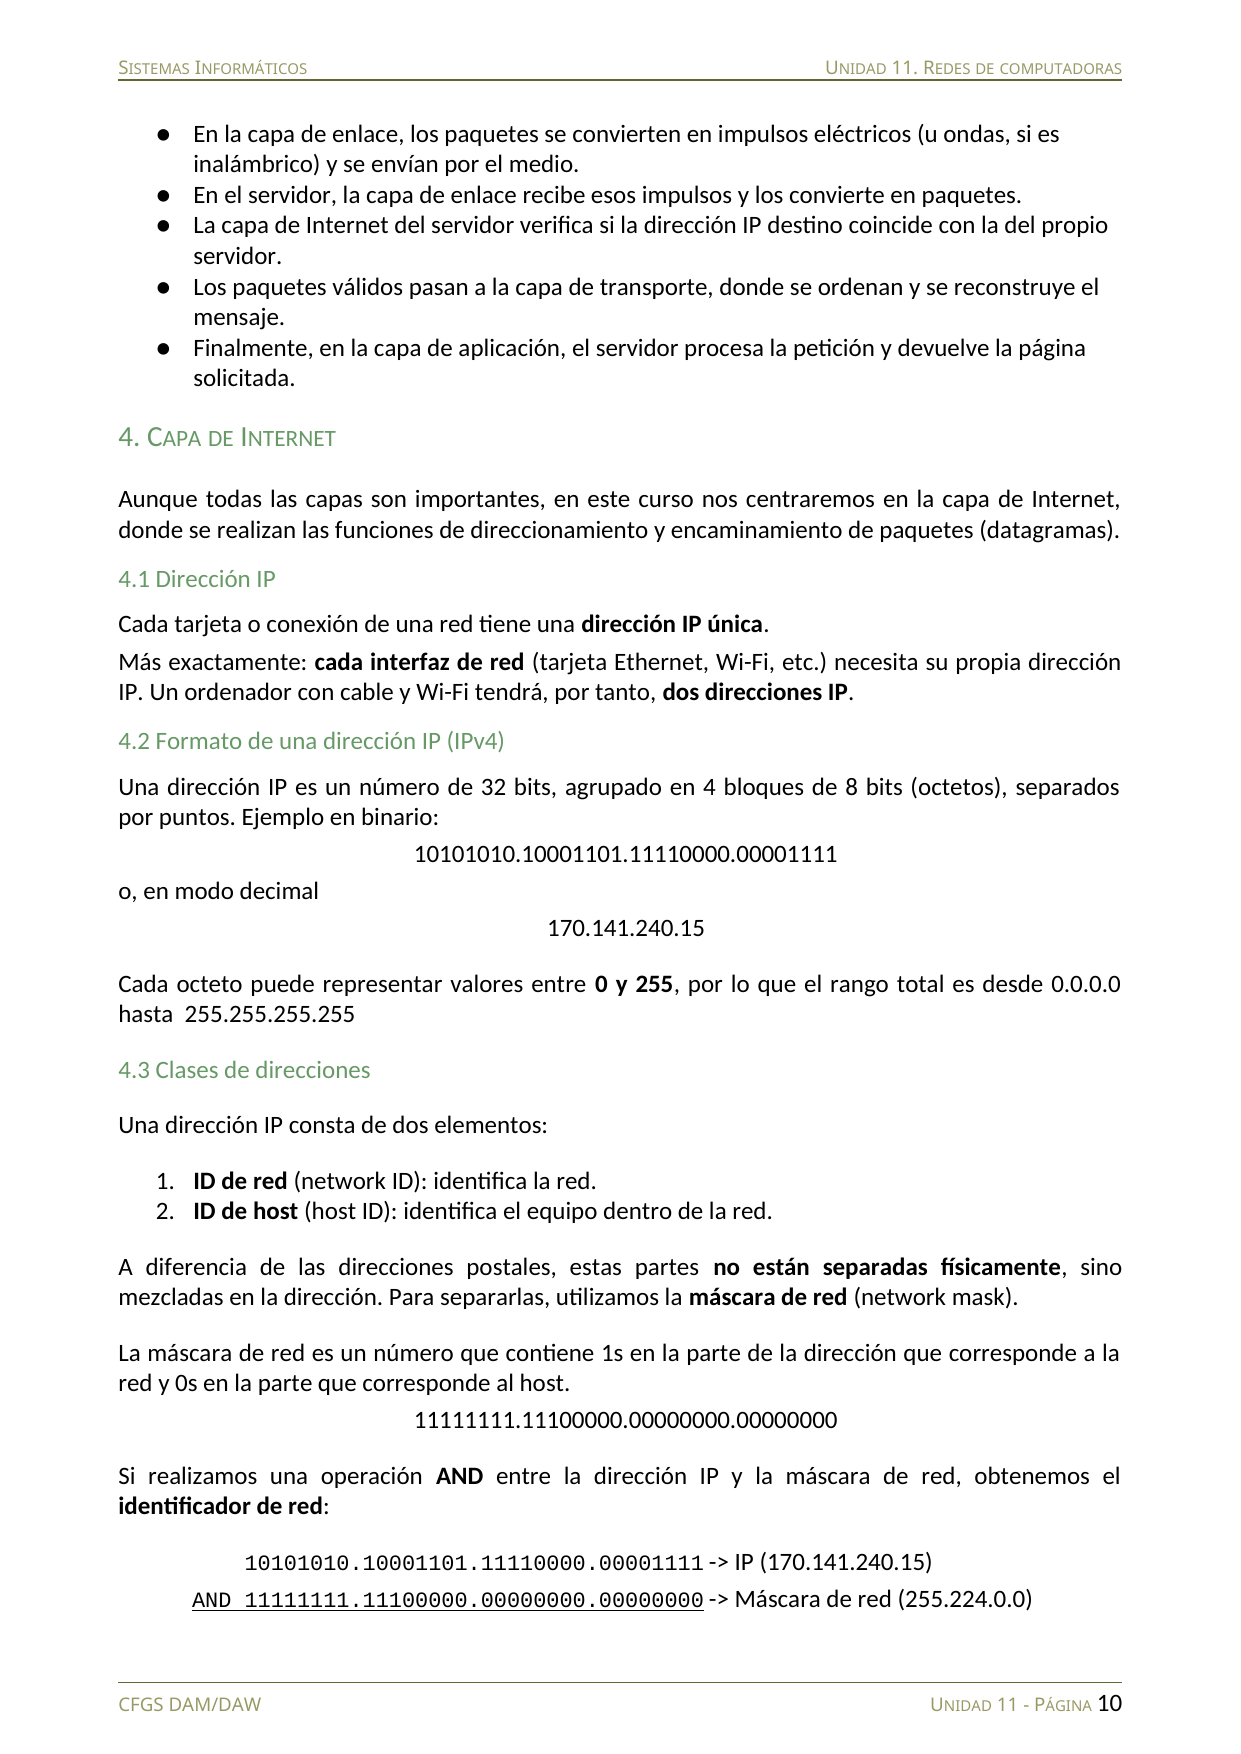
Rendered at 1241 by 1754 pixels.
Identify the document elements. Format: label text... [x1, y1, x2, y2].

text Cada tarjeta o conexión de una red tiene una dirección IP única. [118, 609, 1122, 639]
text 10101010.10001101.11110000.00001111 [118, 838, 1122, 869]
text La máscara de red es un número que contiene 1s en la parte de la dirección que corresponde a la red y 0s en la parte que corresponde al host. [118, 1337, 1122, 1398]
subtitle 4. Capa de Internet [118, 418, 1122, 453]
list Los paquetes válidos pasan a la capa de transporte, donde se ordenan y se reconstruye el mensaje. [156, 271, 1122, 332]
text o, en modo decimal [118, 875, 1122, 906]
list En la capa de enlace, los paquetes se convierten en impulsos eléctricos (u ondas, si es inalámbrico) y se envían por el medio. [156, 118, 1122, 179]
subtitle 4.1 Dirección IP [118, 563, 1122, 594]
text AND 11111111.11100000.00000000.00000000 -> Máscara de red (255.224.0.0) [192, 1583, 1122, 1614]
text Una dirección IP consta de dos elementos: [118, 1109, 1122, 1140]
text 10101010.10001101.11110000.00001111 -> IP (170.141.240.15) [192, 1546, 1122, 1577]
list La capa de Internet del servidor verifica si la dirección IP destino coincide con la del propio servidor. [156, 209, 1122, 271]
text Cada octeto puede representar valores entre 0 y 255, por lo que el rango total es desde 0.0.0.0 hasta 255.255.255.255 [118, 968, 1122, 1029]
text Más exactamente: cada interfaz de red (tarjeta Ethernet, Wi-Fi, etc.) necesita su propia dirección IP. Un ordenador con cable y Wi-Fi tendrá, por tanto, dos direcciones IP. [118, 646, 1122, 707]
list ID de red (network ID): identifica la red. [156, 1165, 1122, 1195]
list Finalmente, en la capa de aplicación, el servidor procesa la petición y devuelve la página solicitada. [156, 332, 1122, 393]
subtitle 4.2 Formato de una dirección IP (IPv4) [118, 726, 1122, 756]
text A diferencia de las direcciones postales, estas partes no están separadas físicamente, sino mezcladas en la dirección. Para separarlas, utilizamos la máscara de red (network mask). [118, 1251, 1122, 1312]
subtitle 4.3 Clases de direcciones [118, 1054, 1122, 1084]
text Aunque todas las capas son importantes, en este curso nos centraremos en la capa de Internet, donde se realizan las funciones de direccionamiento y encaminamiento de paquetes (datagramas). [118, 483, 1122, 544]
text 11111111.11100000.00000000.00000000 [118, 1404, 1122, 1435]
text Una dirección IP es un número de 32 bits, agrupado en 4 bloques de 8 bits (octetos), separados por puntos. Ejemplo en binario: [118, 771, 1122, 832]
text Si realizamos una operación AND entre la dirección IP y la máscara de red, obtenemos el identificador de red: [118, 1460, 1122, 1521]
list ID de host (host ID): identifica el equipo dentro de la red. [156, 1195, 1122, 1226]
list En el servidor, la capa de enlace recibe esos impulsos y los convierte en paquetes. [156, 179, 1122, 209]
text 170.141.240.15 [118, 912, 1122, 943]
